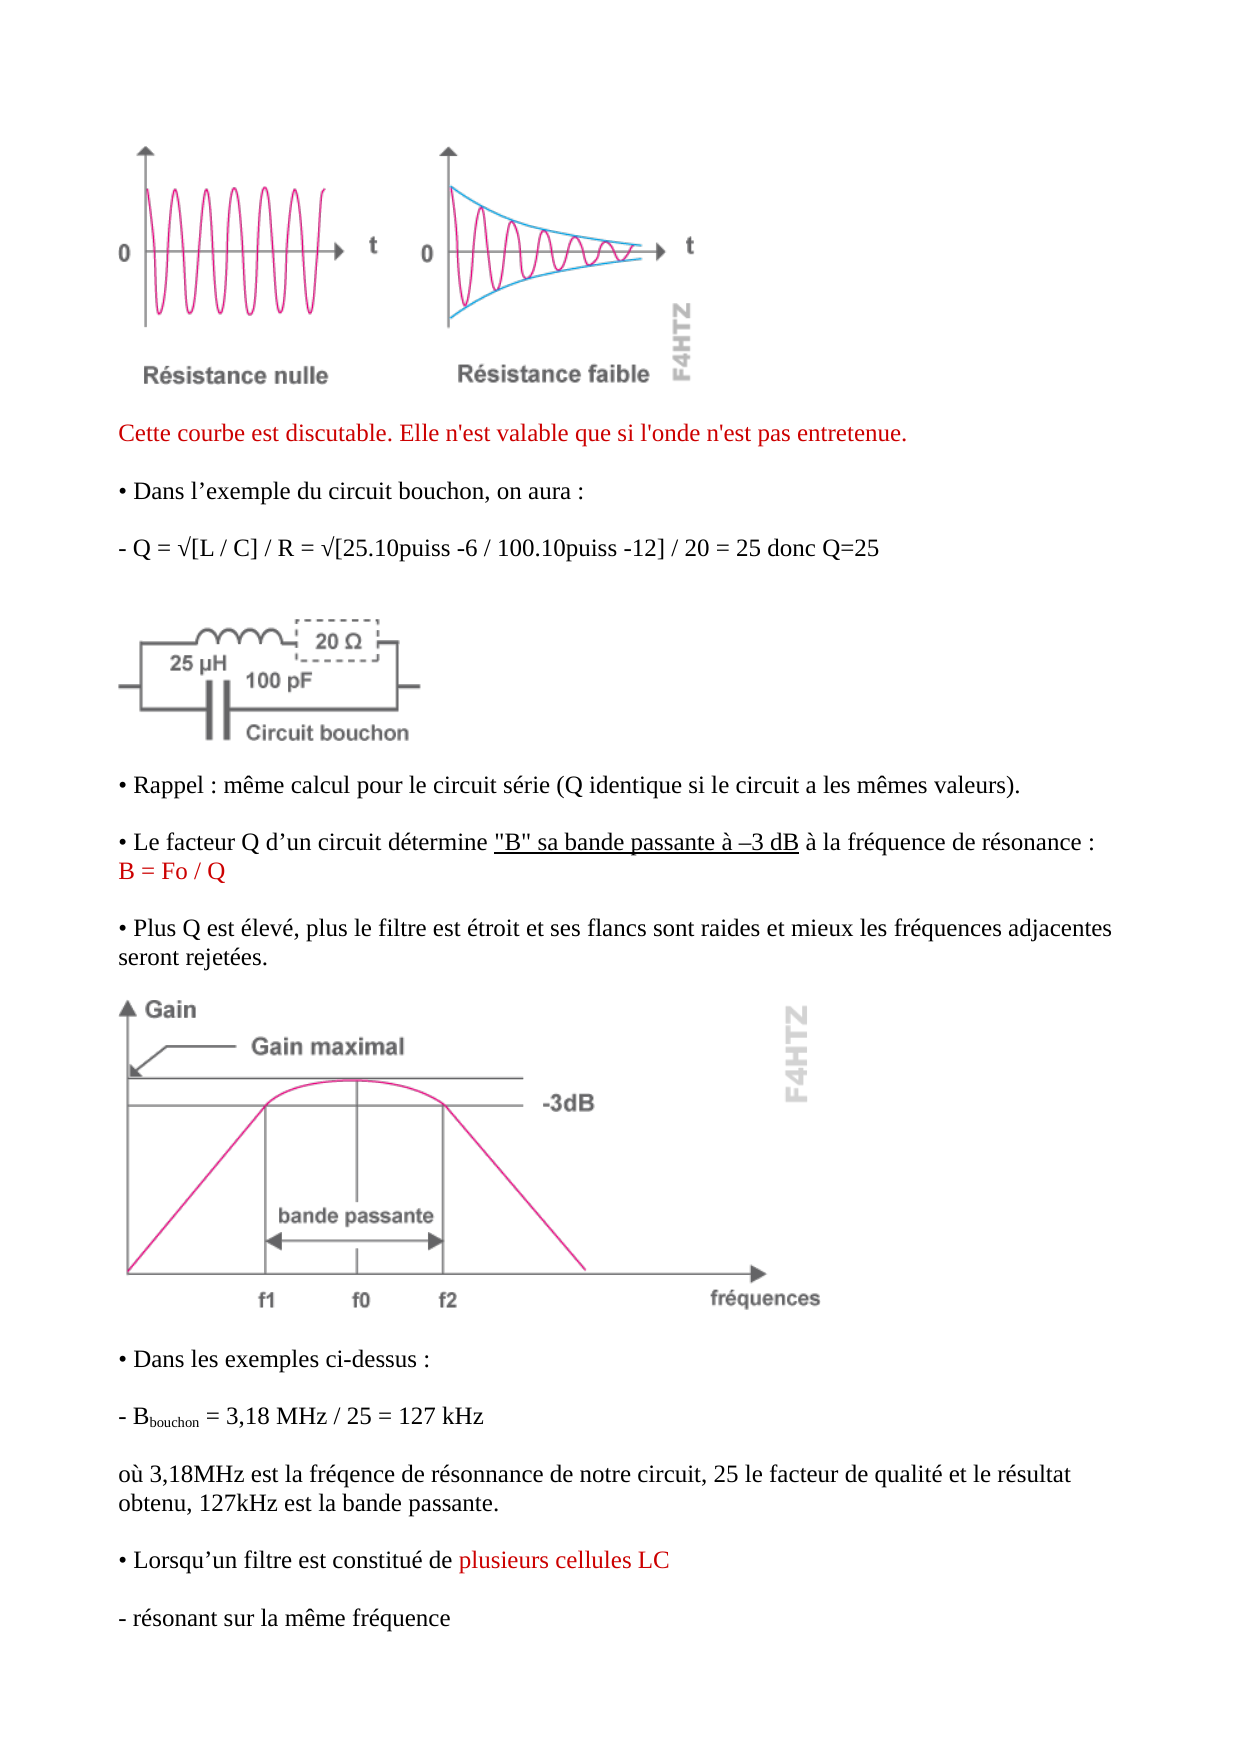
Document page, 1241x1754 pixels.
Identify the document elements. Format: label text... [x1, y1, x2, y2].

text - Bbouchon = 3,18 MHz / 25 = 127 kHz [118, 1401, 1122, 1430]
picture [118, 146, 695, 385]
picture [118, 619, 421, 741]
text où 3,18MHz est la fréqence de résonnance de notre circuit, 25 le facteur de qualité et le résultat obtenu, 127kHz est la bande passante. [118, 1459, 1122, 1516]
text - Q = √[L / C] / R = √[25.10puiss -6 / 100.10puiss -12] / 20 = 25 donc Q=25 [118, 533, 1122, 562]
text • Dans l’exemple du circuit bouchon, on aura : [118, 476, 1122, 505]
text • Rappel : même calcul pour le circuit série (Q identique si le circuit a les mêmes valeurs). [118, 770, 1122, 798]
text • Plus Q est élevé, plus le filtre est étroit et ses flancs sont raides et mieux les fréquences adjacentes seront rejetées. [118, 913, 1122, 971]
picture [118, 999, 821, 1310]
text - résonant sur la même fréquence [118, 1603, 1122, 1631]
text • Lorsqu’un filtre est constitué de plusieurs cellules LC [118, 1545, 1122, 1574]
text B = Fo / Q [118, 856, 1122, 885]
text • Dans les exemples ci-dessus : [118, 1344, 1122, 1373]
text Cette courbe est discutable. Elle n'est valable que si l'onde n'est pas entretenue. [118, 418, 1122, 447]
text • Le facteur Q d’un circuit détermine "B" sa bande passante à –3 dB à la fréquence de résonance : [118, 827, 1122, 856]
